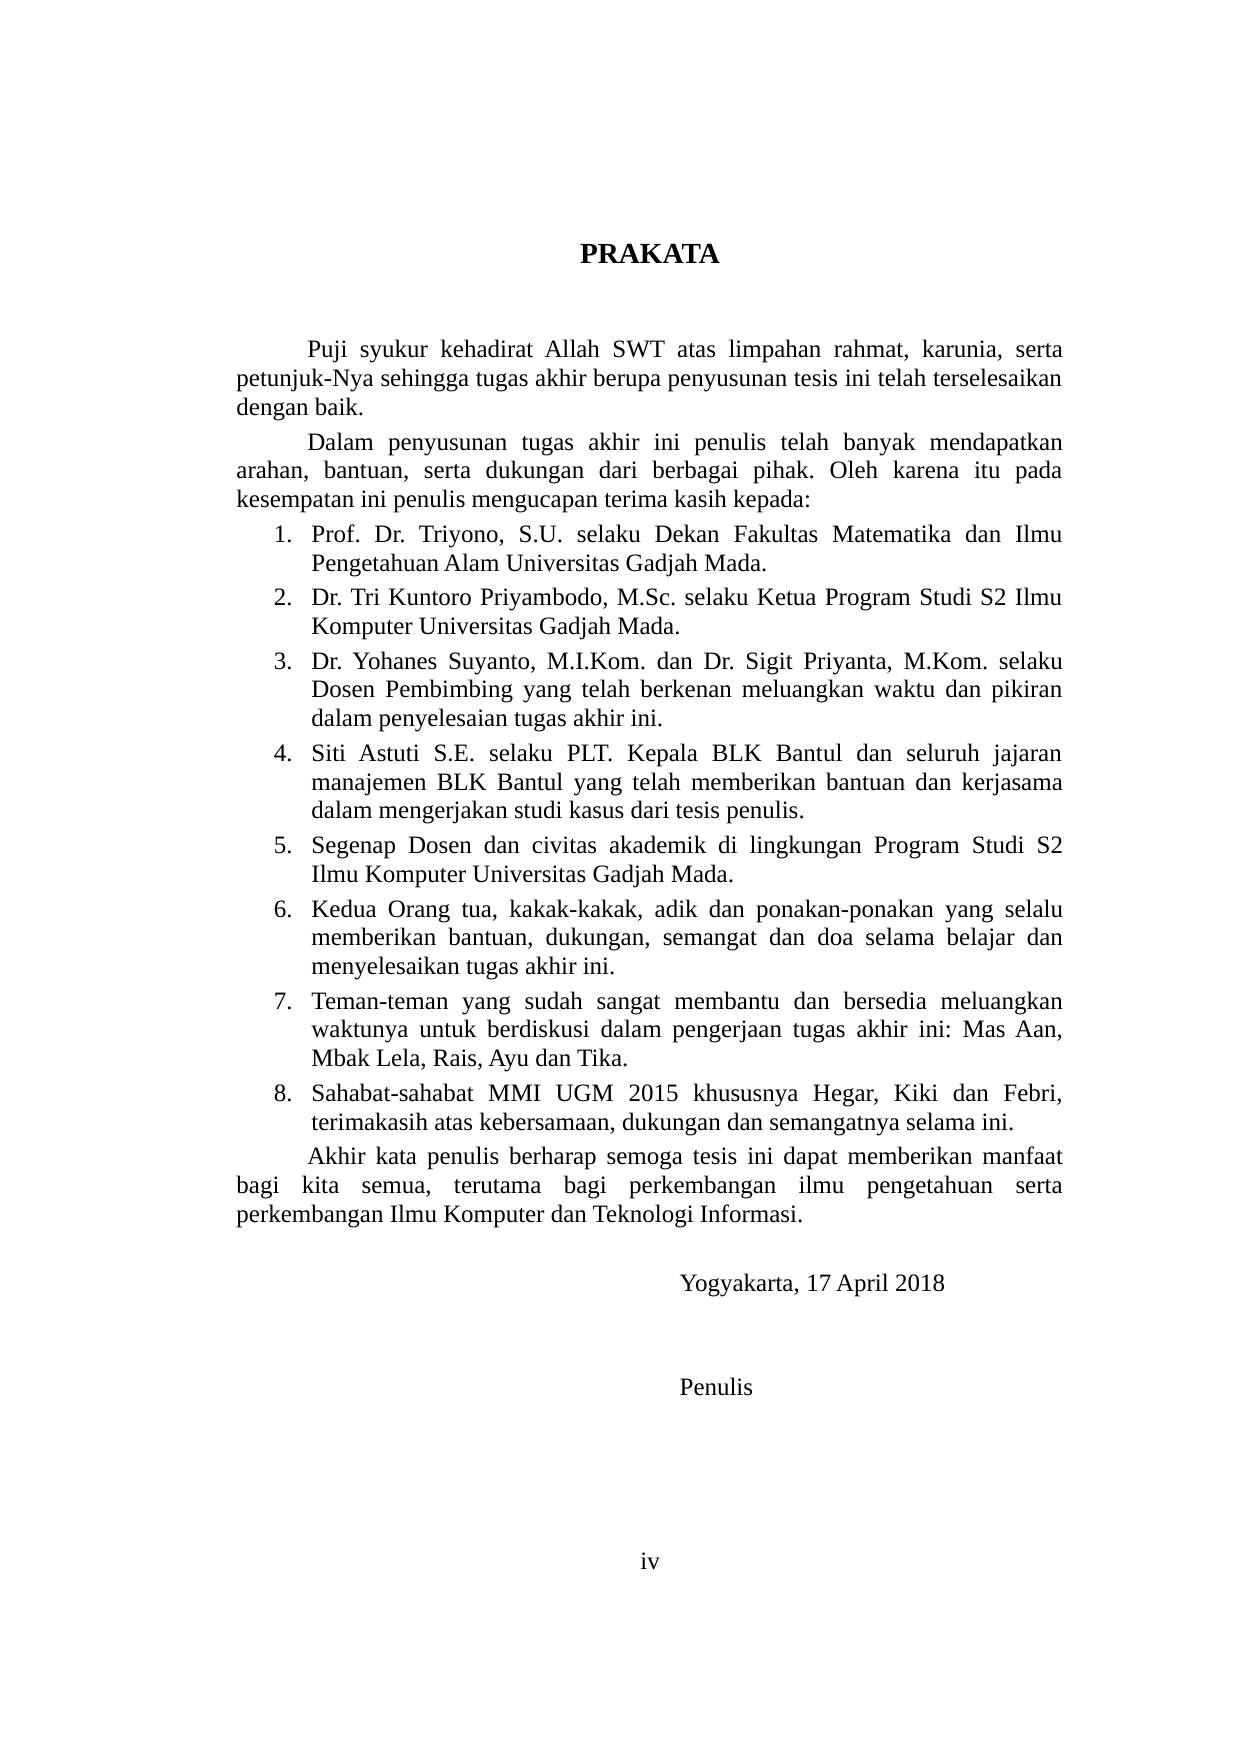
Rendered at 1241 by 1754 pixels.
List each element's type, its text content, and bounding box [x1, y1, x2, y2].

list Teman-teman yang sudah sangat membantu dan bersedia meluangkan waktunya untuk berdiskusi dalam pengerjaan tugas akhir ini: Mas Aan, Mbak Lela, Rais, Ayu dan Tika. [274, 986, 1063, 1072]
text Dalam penyusunan tugas akhir ini penulis telah banyak mendapatkan arahan, bantuan, serta dukungan dari berbagai pihak. Oleh karena itu pada kesempatan ini penulis mengucapan terima kasih kepada: [236, 427, 1063, 513]
text Akhir kata penulis berharap semoga tesis ini dapat memberikan manfaat bagi kita semua, terutama bagi perkembangan ilmu pengetahuan serta perkembangan Ilmu Komputer dan Teknologi Informasi. [236, 1141, 1063, 1228]
text Yogyakarta, 17 April 2018 [236, 1268, 1063, 1297]
list Dr. Yohanes Suyanto, M.I.Kom. dan Dr. Sigit Priyanta, M.Kom. selaku Dosen Pembimbing yang telah berkenan meluangkan waktu dan pikiran dalam penyelesaian tugas akhir ini. [274, 646, 1063, 732]
text Puji syukur kehadirat Allah SWT atas limpahan rahmat, karunia, serta petunjuk-Nya sehingga tugas akhir berupa penyusunan tesis ini telah terselesaikan dengan baik. [236, 334, 1063, 421]
list Dr. Tri Kuntoro Priyambodo, M.Sc. selaku Ketua Program Studi S2 Ilmu Komputer Universitas Gadjah Mada. [274, 582, 1063, 640]
subtitle prakata [236, 236, 1063, 270]
list Siti Astuti S.E. selaku PLT. Kepala BLK Bantul dan seluruh jajaran manajemen BLK Bantul yang telah memberikan bantuan dan kerjasama dalam mengerjakan studi kasus dari tesis penulis. [274, 738, 1063, 824]
text Penulis [236, 1372, 1063, 1401]
list Kedua Orang tua, kakak-kakak, adik dan ponakan-ponakan yang selalu memberikan bantuan, dukungan, semangat dan doa selama belajar dan menyelesaikan tugas akhir ini. [274, 894, 1063, 980]
list Segenap Dosen dan civitas akademik di lingkungan Program Studi S2 Ilmu Komputer Universitas Gadjah Mada. [274, 830, 1063, 888]
list Sahabat-sahabat MMI UGM 2015 khususnya Hegar, Kiki dan Febri, terimakasih atas kebersamaan, dukungan dan semangatnya selama ini. [274, 1078, 1063, 1136]
list Prof. Dr. Triyono, S.U. selaku Dekan Fakultas Matematika dan Ilmu Pengetahuan Alam Universitas Gadjah Mada. [274, 519, 1063, 576]
